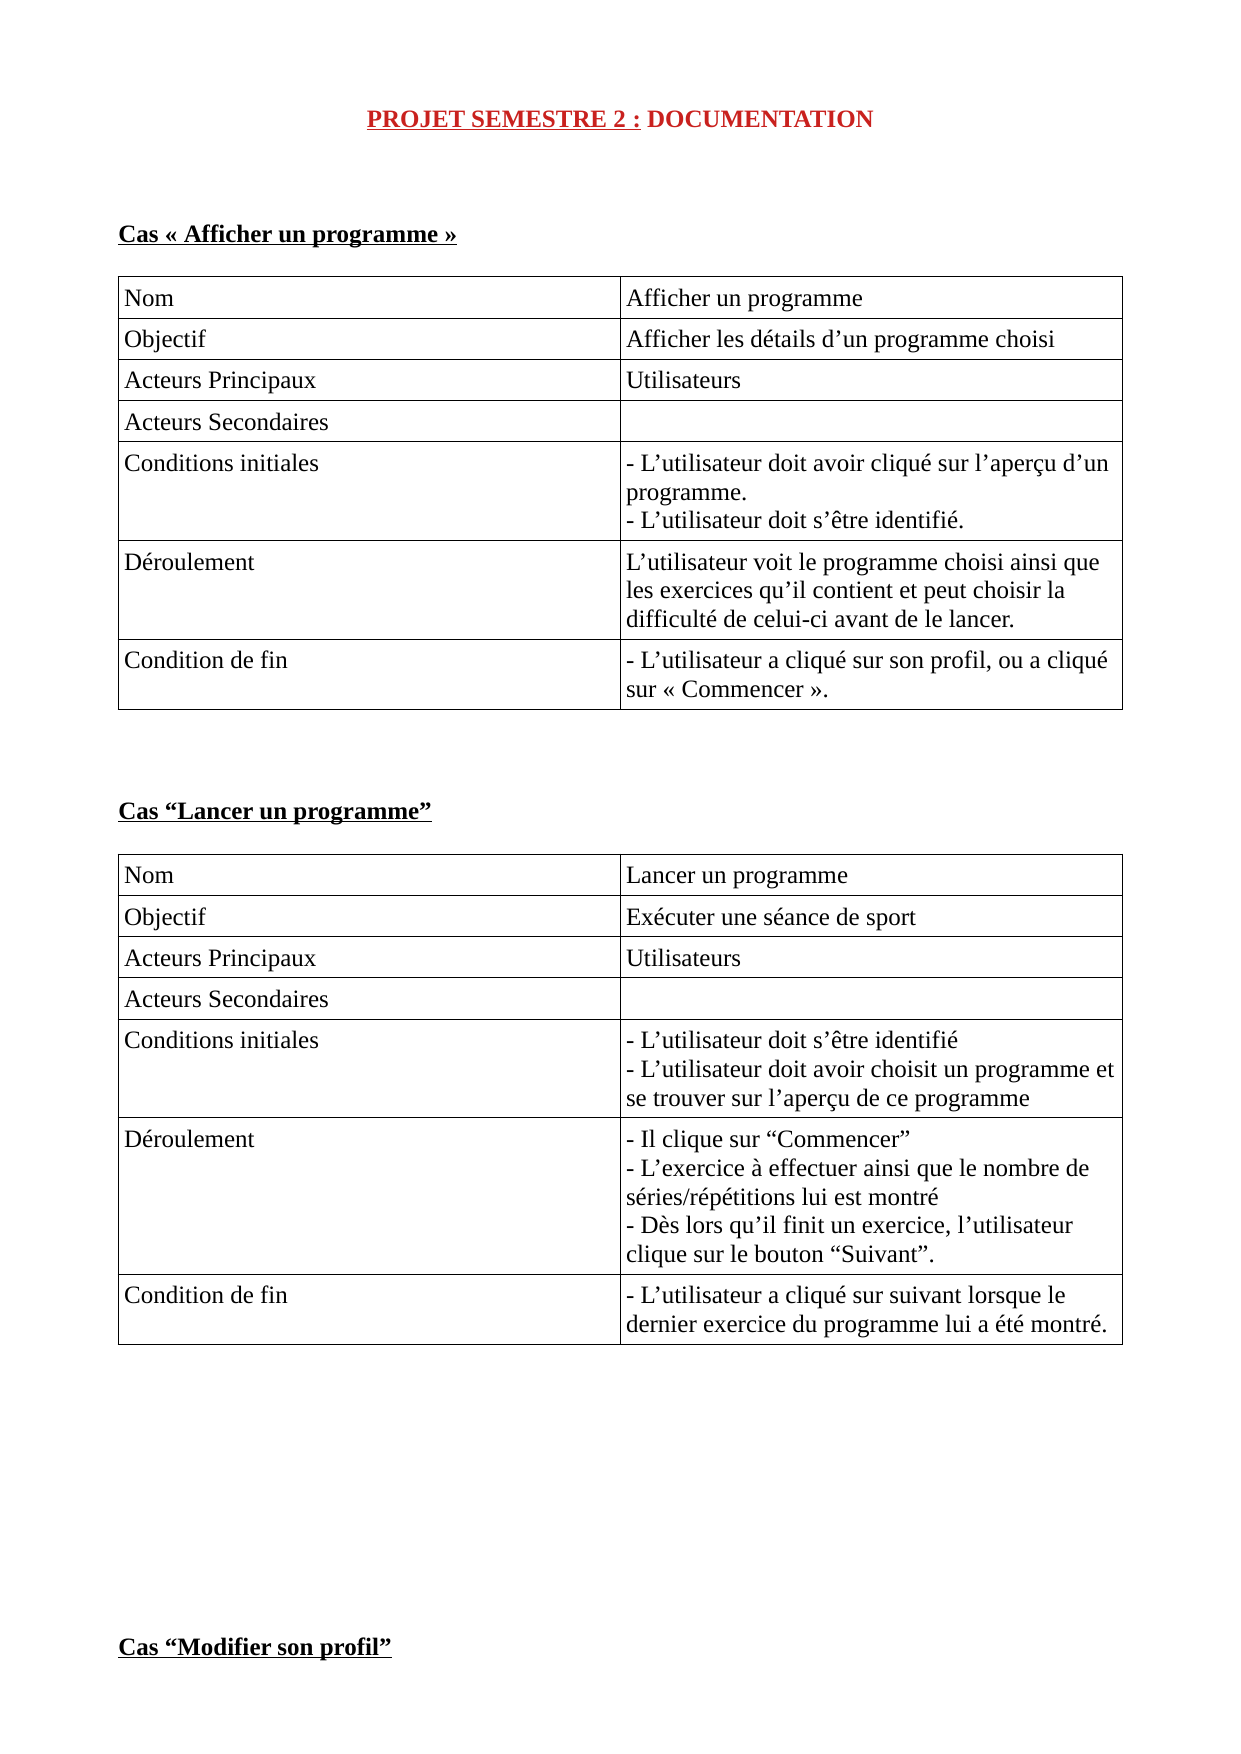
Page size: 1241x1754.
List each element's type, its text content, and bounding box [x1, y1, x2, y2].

table_cell Conditions initiales [119, 1020, 620, 1117]
table_cell - L’utilisateur a cliqué sur son profil, ou a cliqué sur « Commencer ». [621, 640, 1122, 709]
table_cell - Il clique sur “Commencer” - L’exercice à effectuer ainsi que le nombre de séries/répétitions lui est montré - Dès lors qu’il finit un exercice, l’utilisateur clique sur le bouton “Suivant”. [621, 1118, 1122, 1273]
table_header Lancer un programme [621, 855, 1122, 895]
table_cell Utilisateurs [621, 937, 1122, 977]
table_cell Acteurs Principaux [119, 360, 620, 400]
table_cell Utilisateurs [621, 360, 1122, 400]
table_header Nom [119, 855, 620, 895]
table_cell Déroulement [119, 541, 620, 639]
table_cell Acteurs Secondaires [119, 978, 620, 1018]
text Cas « Afficher un programme » [118, 219, 1122, 247]
table_cell [621, 978, 1122, 1018]
table_cell - L’utilisateur doit avoir cliqué sur l’aperçu d’un programme. - L’utilisateur doit s’être identifié. [621, 442, 1122, 540]
text Cas “Lancer un programme” [118, 796, 1122, 825]
table_header Nom [119, 277, 620, 317]
table_cell Objectif [119, 319, 620, 359]
table_cell Déroulement [119, 1118, 620, 1273]
text Cas “Modifier son profil” [118, 1632, 1122, 1661]
table_cell Afficher les détails d’un programme choisi [621, 319, 1122, 359]
table_header Afficher un programme [621, 277, 1122, 317]
table_cell L’utilisateur voit le programme choisi ainsi que les exercices qu’il contient et peut choisir la difficulté de celui-ci avant de le lancer. [621, 541, 1122, 639]
table_cell Acteurs Principaux [119, 937, 620, 977]
table_cell Condition de fin [119, 640, 620, 709]
table_cell - L’utilisateur a cliqué sur suivant lorsque le dernier exercice du programme lui a été montré. [621, 1275, 1122, 1343]
table_cell - L’utilisateur doit s’être identifié - L’utilisateur doit avoir choisit un programme et se trouver sur l’aperçu de ce programme [621, 1020, 1122, 1117]
table_cell Objectif [119, 896, 620, 936]
table_cell [621, 401, 1122, 441]
table_cell Condition de fin [119, 1275, 620, 1343]
table_cell Acteurs Secondaires [119, 401, 620, 441]
table_cell Conditions initiales [119, 442, 620, 540]
table_cell Exécuter une séance de sport [621, 896, 1122, 936]
